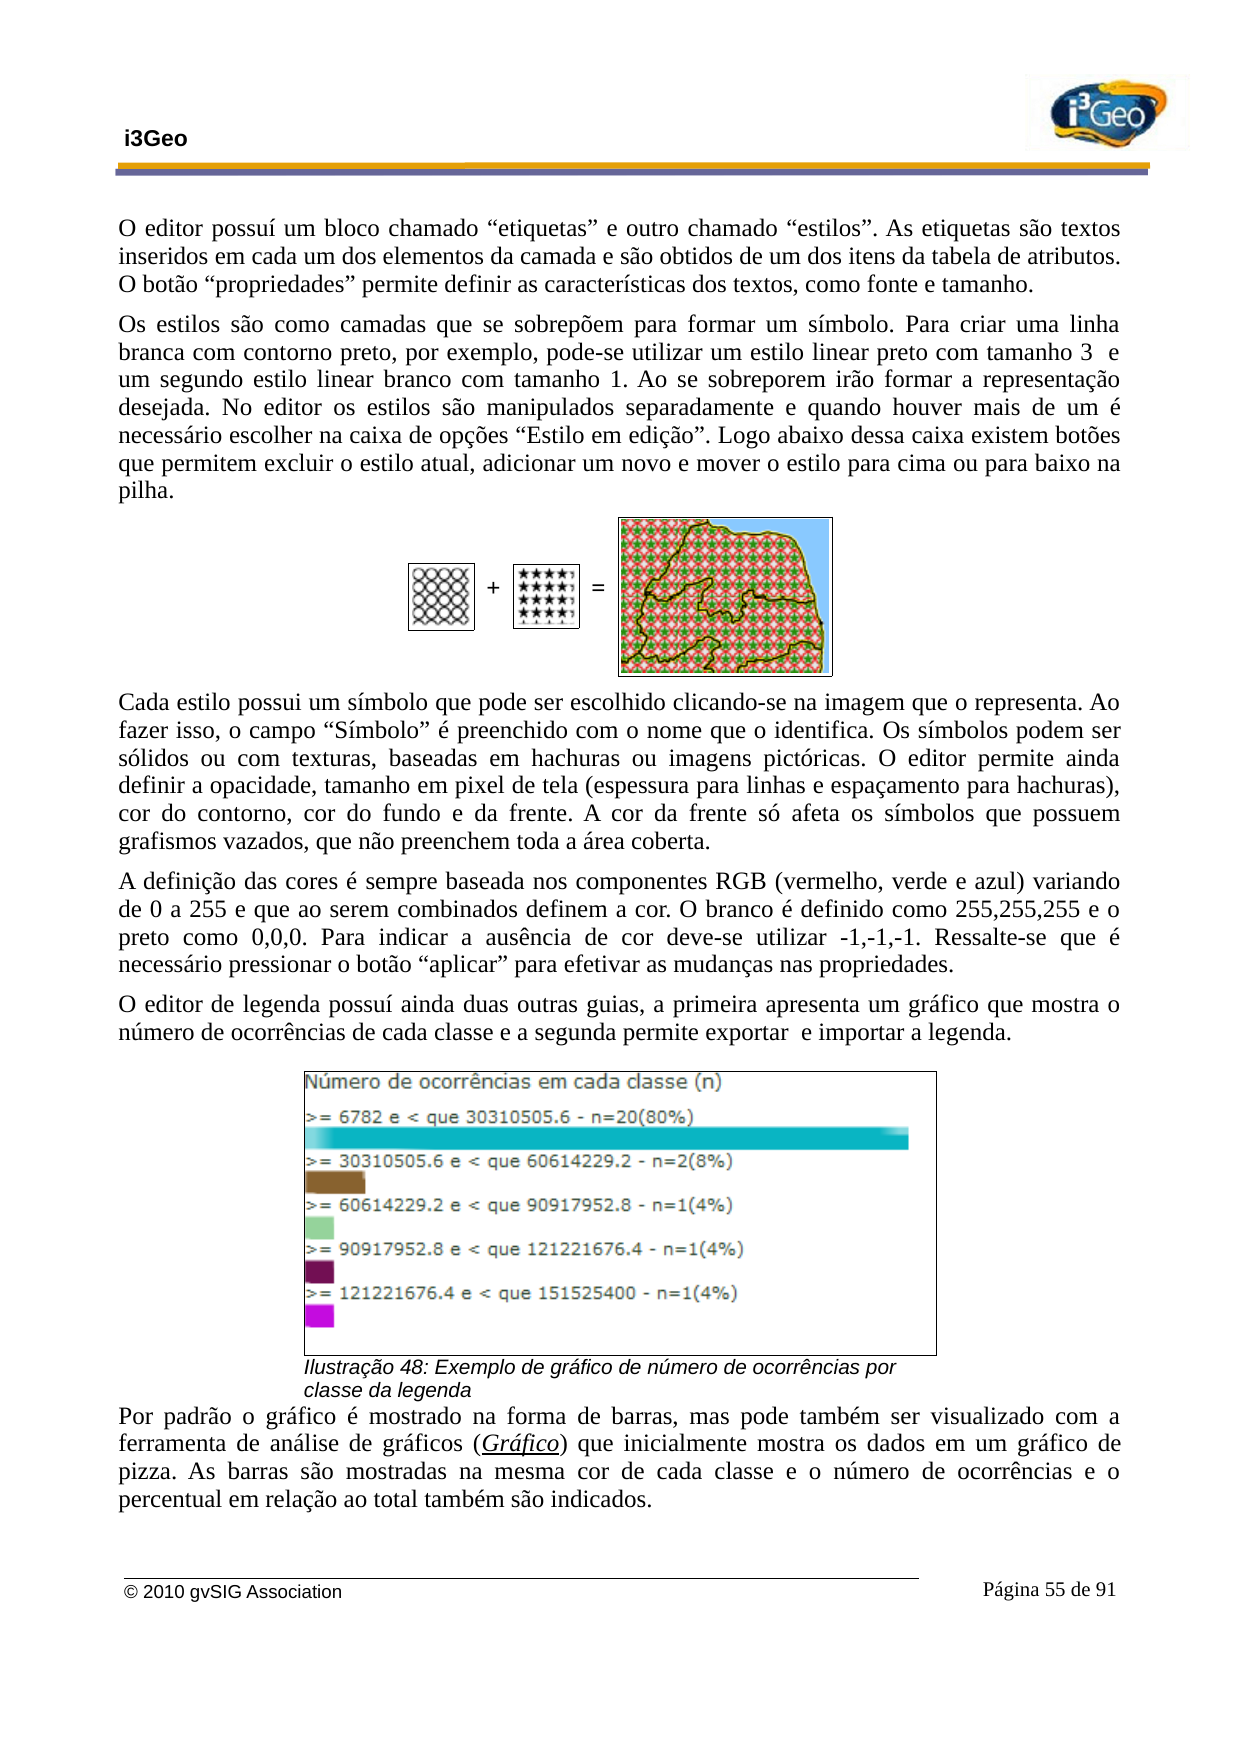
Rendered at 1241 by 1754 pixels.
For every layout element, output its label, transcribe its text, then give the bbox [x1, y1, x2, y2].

picture [305, 1072, 936, 1355]
text O editor possuí um bloco chamado “etiquetas” e outro chamado “estilos”. As etiquetas são textos inseridos em cada um dos elementos da camada e são obtidos de um dos itens da tabela de atributos. O botão “propriedades” permite definir as características dos textos, como fonte e tamanho. [118, 214, 1122, 298]
text + = [118, 517, 618, 676]
picture [516, 567, 576, 626]
picture [621, 519, 829, 673]
text A definição das cores é sempre baseada nos componentes RGB (vermelho, verde e azul) variando de 0 a 255 e que ao serem combinados definem a cor. O branco é definido como 255,255,255 e o preto como 0,0,0. Para indicar a ausência de cor deve-se utilizar -1,-1,-1. Ressalte-se que é necessário pressionar o botão “aplicar” para efetivar as mudanças nas propriedades. [118, 867, 1122, 978]
picture [411, 565, 471, 627]
text Cada estilo possui um símbolo que pode ser escolhido clicando-se na imagem que o representa. Ao fazer isso, o campo “Símbolo” é preenchido com o nome que o identifica. Os símbolos podem ser sólidos ou com texturas, baseadas em hachuras ou imagens pictóricas. O editor permite ainda definir a opacidade, tamanho em pixel de tela (espessura para linhas e espaçamento para hachuras), cor do contorno, cor do fundo e da frente. A cor da frente só afeta os símbolos que possuem grafismos vazados, que não preenchem toda a área coberta. [118, 688, 1122, 855]
text [833, 517, 1122, 676]
text Por padrão o gráfico é mostrado na forma de barras, mas pode também ser visualizado com a ferramenta de análise de gráficos (Gráfico) que inicialmente mostra os dados em um gráfico de pizza. As barras são mostradas na mesma cor de cada classe e o número de ocorrências e o percentual em relação ao total também são indicados. [118, 1058, 1122, 1513]
text Ilustração 48: Exemplo de gráfico de número de ocorrências por classe da legenda [304, 1356, 936, 1402]
text [619, 518, 832, 676]
text O editor de legenda possuí ainda duas outras guias, a primeira apresenta um gráfico que mostra o número de ocorrências de cada classe e a segunda permite exportar e importar a legenda. [118, 991, 1122, 1046]
picture [1025, 74, 1191, 151]
text Os estilos são como camadas que se sobrepõem para formar um símbolo. Para criar uma linha branca com contorno preto, por exemplo, pode-se utilizar um estilo linear preto com tamanho 3 e um segundo estilo linear branco com tamanho 1. Ao se sobreporem irão formar a representação desejada. No editor os estilos são manipulados separadamente e quando houver mais de um é necessário escolher na caixa de opções “Estilo em edição”. Logo abaixo dessa caixa existem botões que permitem excluir o estilo atual, adicionar um novo e mover o estilo para cima ou para baixo na pilha. [118, 310, 1122, 504]
